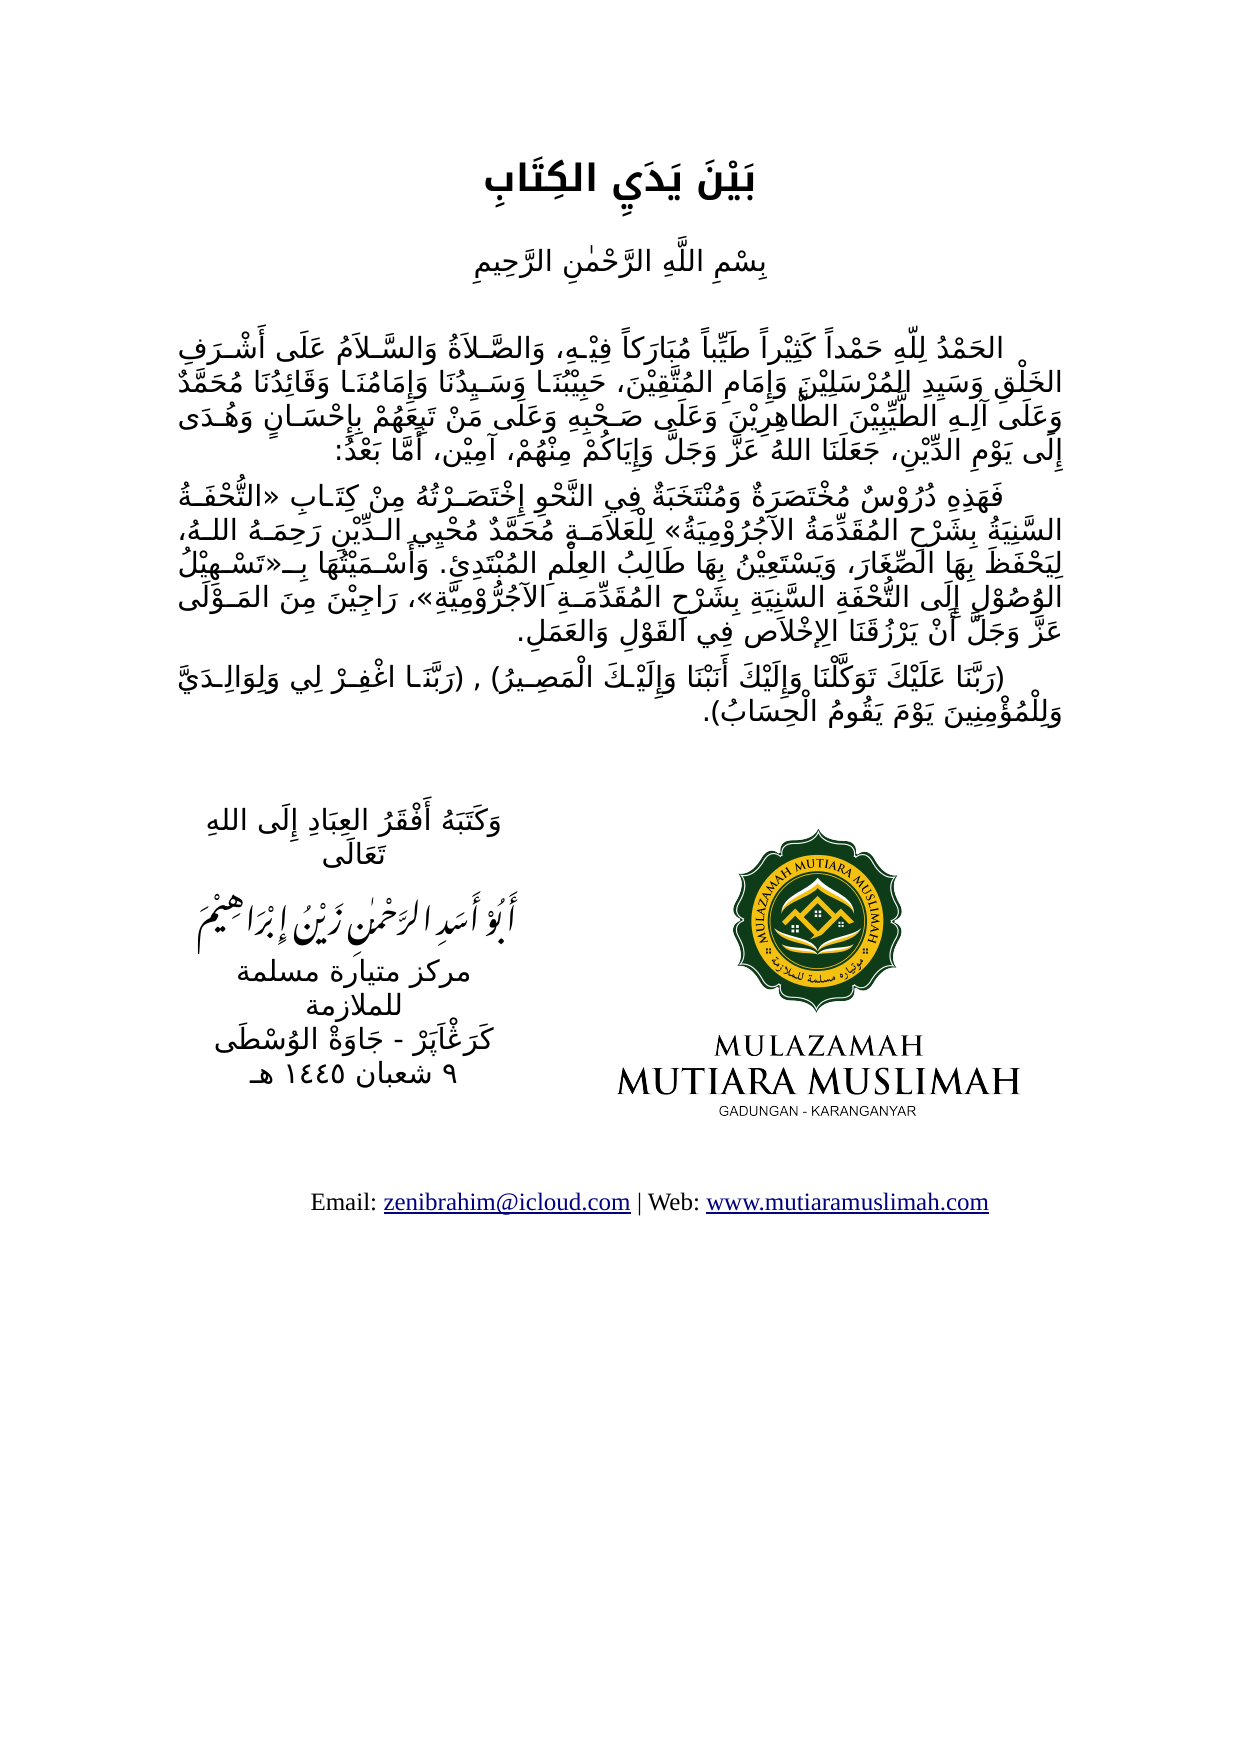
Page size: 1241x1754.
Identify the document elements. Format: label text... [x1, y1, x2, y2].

text فَهَذِهِ دُرُوْسٌ مُخْتَصَرَةٌ وَمُنْتَخَبَةٌ فِي النَّحْوِ إِخْتَصَرْتُهُ مِنْ كِتَابِ «التُّحْفَةُ السَّنِيَةُ بِشَرْحِ المُقَدِّمَةُ الآجُرُوْمِيَةُ» لِلْعَلاَمَةِ مُحَمَّدٌ مُحْيِي الدِّيْنِ رَحِمَهُ اللهُ، لِيَحْفَظَ بِهَا الصِّغَارَ، وَيَسْتَعِيْنُ بِهَا طَالِبُ العِلْمِ المُبْتَدِئِ. وَأَسْمَيْتُهَا بِـ«تَسْهِيْلُ الوُصُوْلِ إِلَى التُّحْفَةِ السَّنِيَةِ بِشَرْحِ المُقَدِّمَةِ الآجُرُّوْمِيَّةِ»، رَاجِيْنَ مِنَ المَوْلَى عَزَّ وَجَلَّ أَنْ يَرْزُقَنَا الِإخْلاَص فِي القَوْلِ وَالعَمَلِ. [177, 479, 1063, 649]
text ﴿رَبَّنَا عَلَيْكَ تَوَكَّلْنَا وَإِلَيْكَ أَنَبْنَا وَإِلَيْكَ الْمَصِيرُ﴾ , ﴿رَبَّنَا اغْفِرْ لِي وَلِوَالِدَيَّ وَلِلْمُؤْمِنِينَ يَوْمَ يَقُومُ الْحِسَابُ﴾. [177, 661, 1063, 728]
text Email: zenibrahim@icloud.com | Web: www.mutiaramuslimah.com [177, 1187, 1063, 1216]
subtitle بَيْنَ يَدَيِ الكِتَابِ [177, 143, 1063, 214]
text الحَمْدُ لِلّهِ حَمْداً كَثِيْراً طَيِّباً مُبَارَكاً فِيْهِ، وَالصَّلاَةُ وَالسَّلاَمُ عَلَى أَشْرَفِ الخَلْقِ وَسَيِدِ المُرْسَلِيْنَ وَإِمَامِ المُتَّقِيْنَ، حَبِيْبُنَا وَسَيِدُنَا وَإِمَامُنَا وَقَائِدُنَا مُحَمَّدٌ وَعَلَى آلِهِ الطَّيِّبِيْنَ الطَّاهِرِيْنَ وَعَلَى صَحْبِهِ وَعَلَى مَنْ تَبِعَهُمْ بِإِحْسَانٍ وَهُدَى إِلَى يَوْمِ الدِّيْنِ، جَعَلَنَا اللهُ عَزَّ وَجَلَّ وَإِيَاكُمْ مِنْهُمْ، آمِيْن، أَمَّا بَعْدُ: [177, 331, 1063, 467]
picture [616, 829, 1021, 1116]
text بِسْمِ اللَّهِ الرَّحْمٰنِ الرَّحِيمِ [177, 245, 1063, 279]
